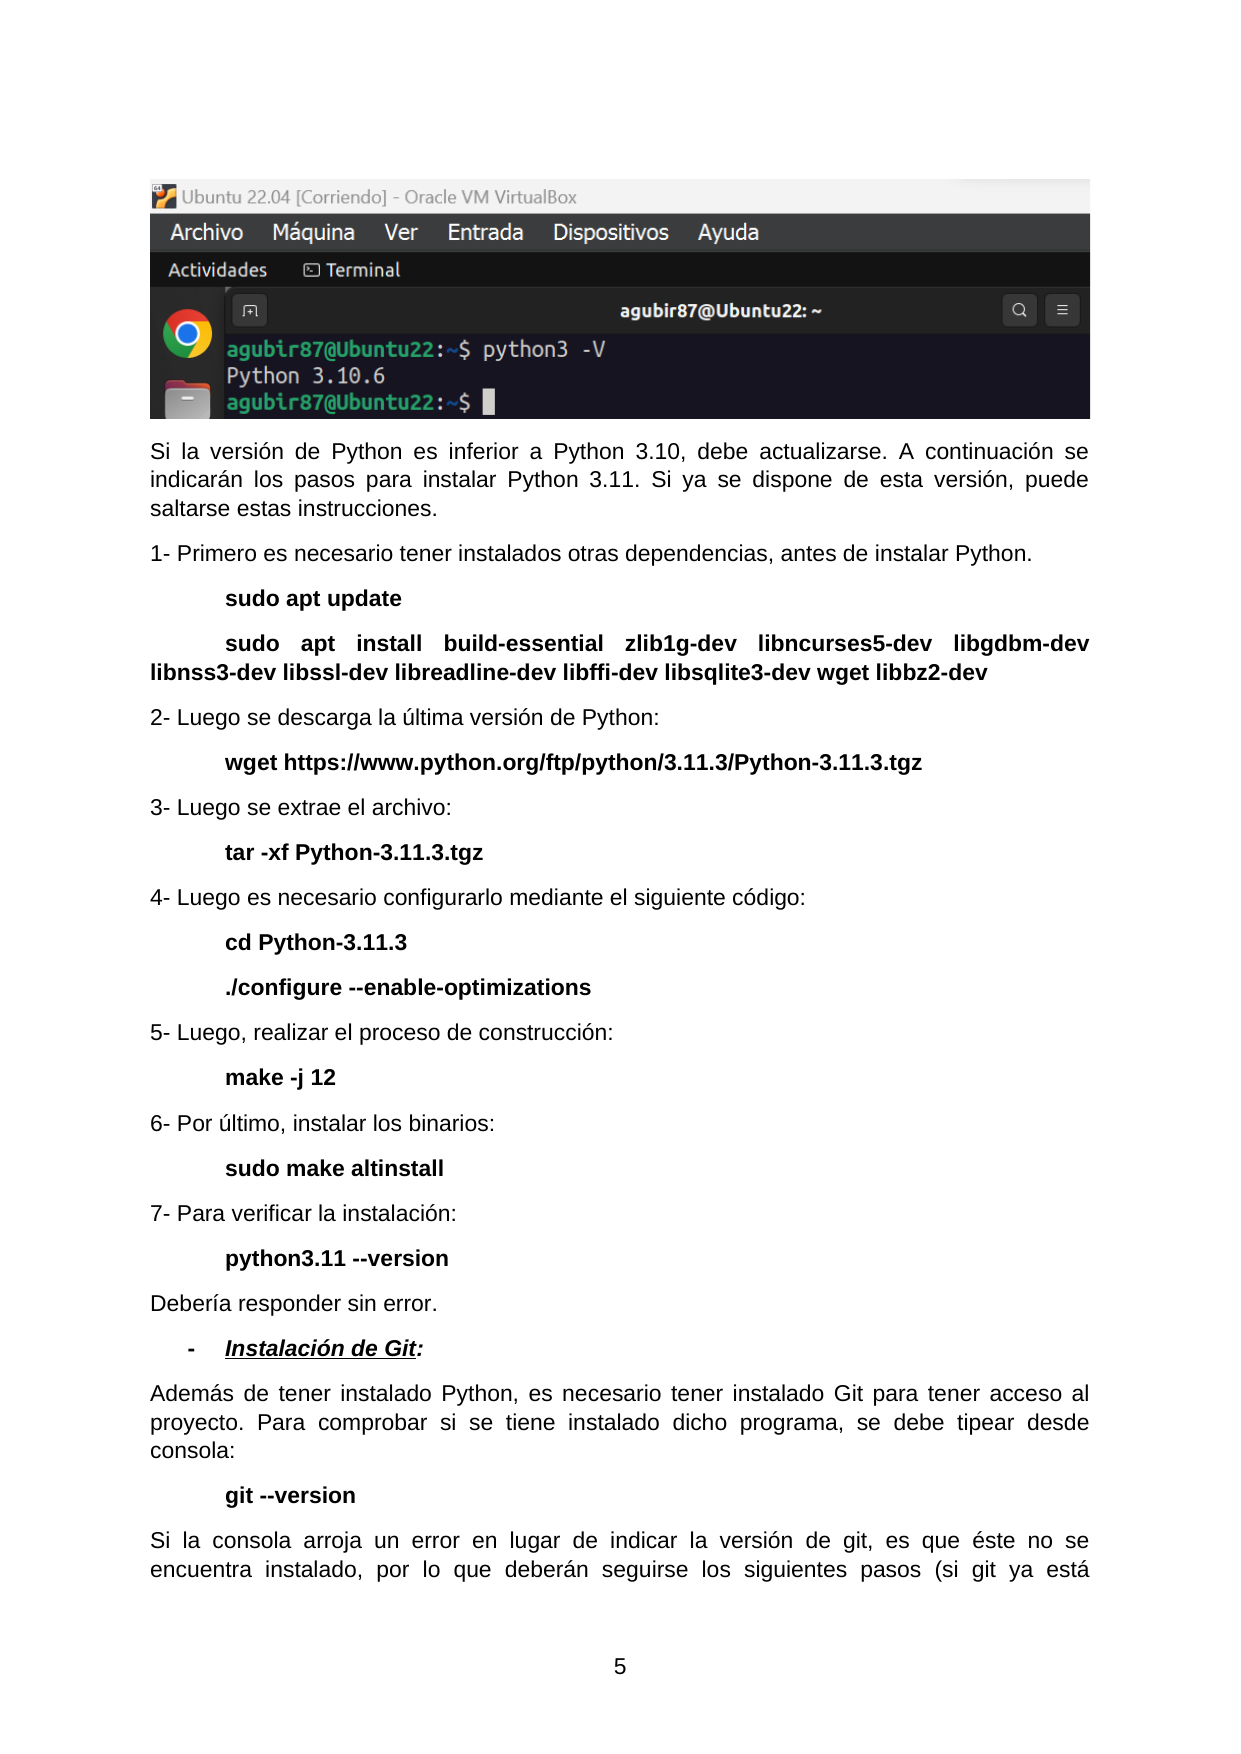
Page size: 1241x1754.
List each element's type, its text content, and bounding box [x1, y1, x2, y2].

text make -j 12 [150, 1064, 1090, 1091]
text 7- Para verificar la instalación: [150, 1200, 1090, 1226]
text 3- Luego se extrae el archivo: [150, 794, 1090, 820]
picture [150, 179, 1091, 419]
text ./configure --enable-optimizations [150, 974, 1090, 1001]
text sudo apt install build-essential zlib1g-dev libncurses5-dev libgdbm-dev libnss3-dev libssl-dev libreadline-dev libffi-dev libsqlite3-dev wget libbz2-dev [150, 630, 1090, 685]
text 4- Luego es necesario configurarlo mediante el siguiente código: [150, 884, 1090, 910]
text 2- Luego se descarga la última versión de Python: [150, 703, 1090, 730]
text cd Python-3.11.3 [150, 929, 1090, 955]
text git --version [150, 1482, 1090, 1508]
text sudo apt update [150, 585, 1090, 611]
text Además de tener instalado Python, es necesario tener instalado Git para tener acceso al proyecto. Para comprobar si se tiene instalado dicho programa, se debe tipear desde consola: [150, 1380, 1090, 1463]
text sudo make altinstall [150, 1154, 1090, 1181]
text 1- Primero es necesario tener instalados otras dependencias, antes de instalar Python. [150, 540, 1090, 566]
text wget https://www.python.org/ftp/python/3.11.3/Python-3.11.3.tgz [150, 749, 1090, 775]
list Instalación de Git: [187, 1335, 1090, 1361]
text 5- Luego, realizar el proceso de construcción: [150, 1019, 1090, 1046]
text 6- Por último, instalar los binarios: [150, 1109, 1090, 1136]
text tar -xf Python-3.11.3.tgz [150, 839, 1090, 865]
text Si la versión de Python es inferior a Python 3.10, debe actualizarse. A continuación se indicarán los pasos para instalar Python 3.11. Si ya se dispone de esta versión, puede saltarse estas instrucciones. [150, 438, 1090, 521]
text Si la consola arroja un error en lugar de indicar la versión de git, es que éste no se encuentra instalado, por lo que deberán seguirse los siguientes pasos (si git ya está [150, 1527, 1090, 1582]
text python3.11 --version [150, 1245, 1090, 1271]
text Debería responder sin error. [150, 1290, 1090, 1316]
